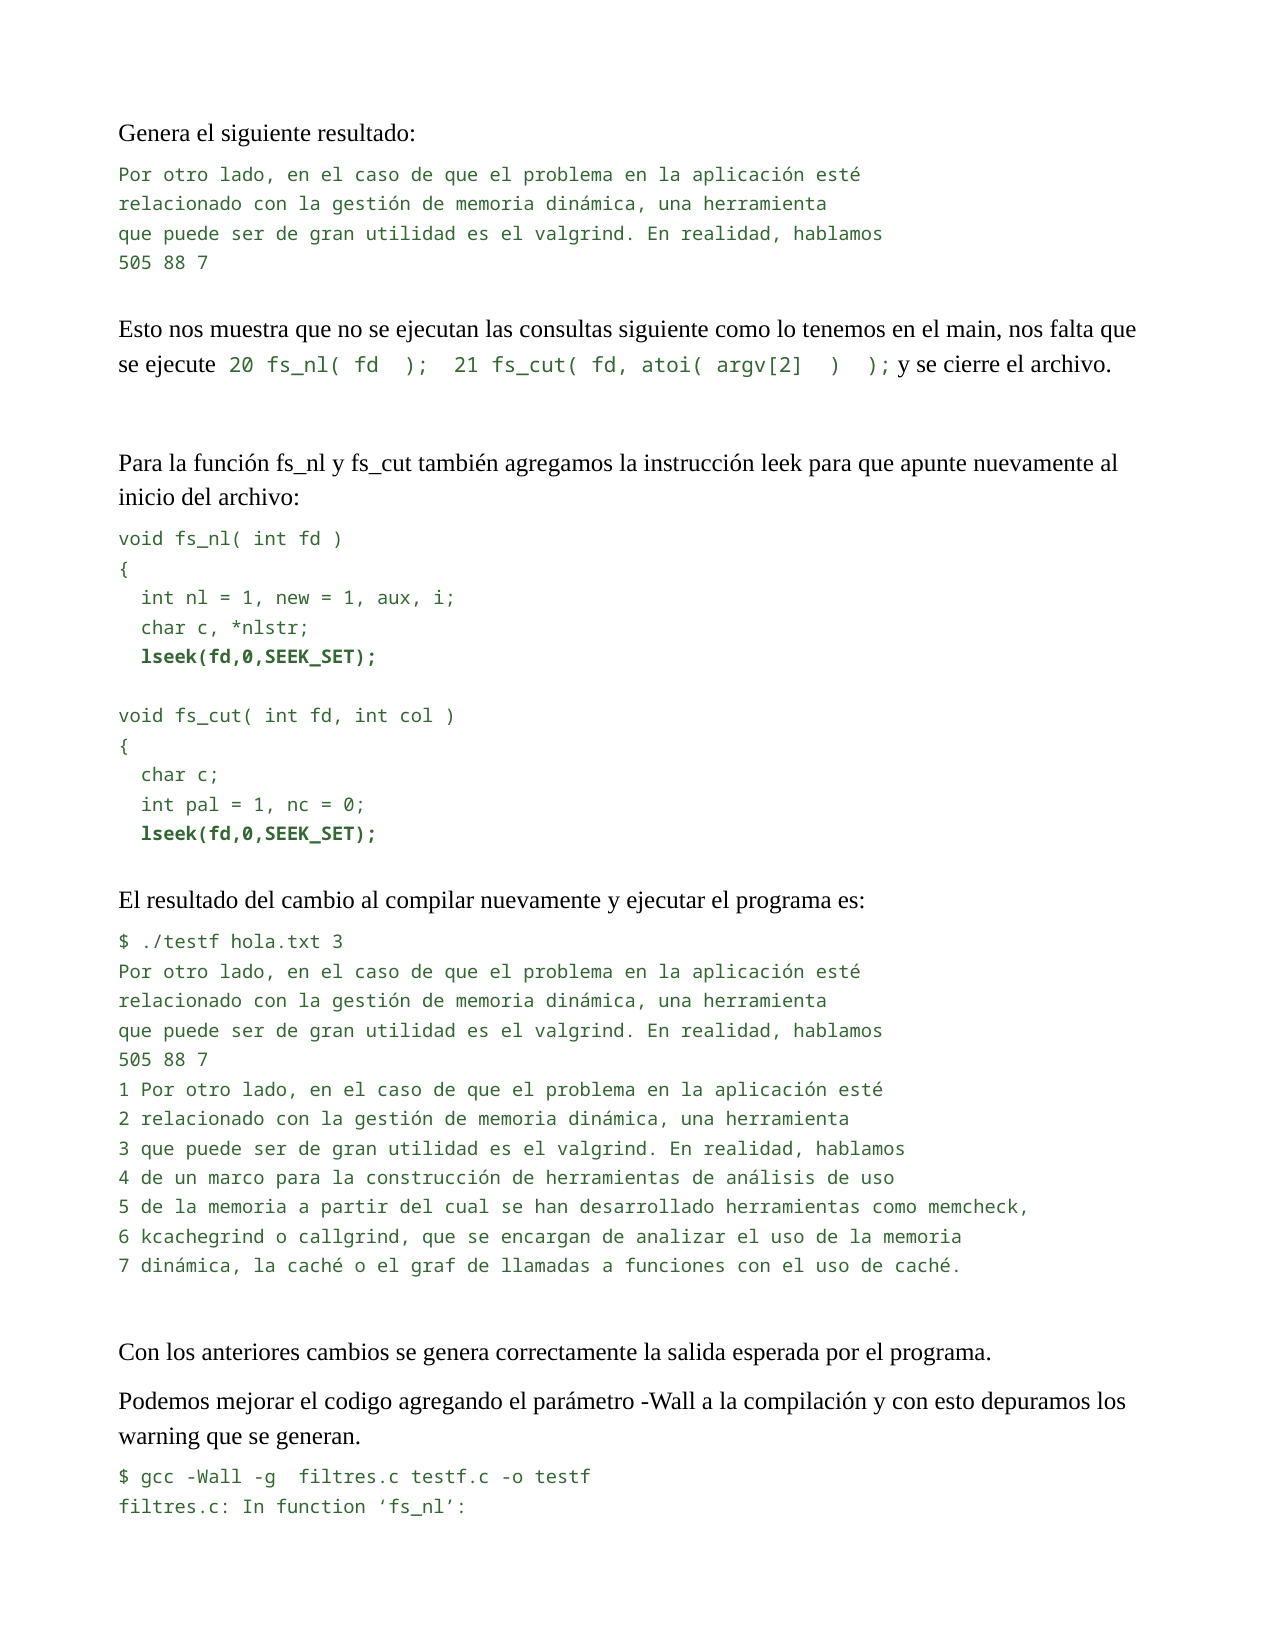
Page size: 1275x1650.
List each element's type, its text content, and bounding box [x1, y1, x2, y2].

text 6 kcachegrind o callgrind, que se encargan de analizar el uso de la memoria [118, 1229, 1157, 1247]
text void fs_nl( int fd ) [118, 532, 1157, 549]
text Por otro lado, en el caso de que el problema en la aplicación esté [118, 964, 1157, 982]
text Podemos mejorar el codigo agregando el parámetro -Wall a la compilación y con esto depuramos los warning que se generan. [118, 1386, 1157, 1449]
text 4 de un marco para la construcción de herramientas de análisis de uso [118, 1170, 1157, 1188]
text 1 Por otro lado, en el caso de que el problema en la aplicación esté [118, 1082, 1157, 1099]
text int nl = 1, new = 1, aux, i; [118, 591, 1157, 608]
text lseek(fd,0,SEEK_SET); [118, 649, 1157, 667]
text El resultado del cambio al compilar nuevamente y ejecutar el programa es: [118, 885, 1157, 914]
text char c, *nlstr; [118, 620, 1157, 638]
text 5 de la memoria a partir del cual se han desarrollado herramientas como memcheck, [118, 1200, 1157, 1217]
text 2 relacionado con la gestión de memoria dinámica, una herramienta [118, 1111, 1157, 1129]
text relacionado con la gestión de memoria dinámica, una herramienta [118, 197, 1157, 214]
text Por otro lado, en el caso de que el problema en la aplicación esté [118, 167, 1157, 185]
text void fs_cut( int fd, int col ) [118, 708, 1157, 726]
text $ gcc -Wall -g filtres.c testf.c -o testf [118, 1470, 1157, 1487]
text 505 88 7 [118, 1052, 1157, 1070]
text filtres.c: In function ‘fs_nl’: [118, 1499, 1157, 1517]
text que puede ser de gran utilidad es el valgrind. En realidad, hablamos [118, 226, 1157, 244]
text 3 que puede ser de gran utilidad es el valgrind. En realidad, hablamos [118, 1141, 1157, 1158]
text char c; [118, 767, 1157, 785]
text 505 88 7 [118, 256, 1157, 273]
text relacionado con la gestión de memoria dinámica, una herramienta [118, 993, 1157, 1011]
text lseek(fd,0,SEEK_SET); [118, 826, 1157, 844]
text int pal = 1, nc = 0; [118, 797, 1157, 814]
text Para la función fs_nl y fs_cut también agregamos la instrucción leek para que apunte nuevamente al inicio del archivo: [118, 448, 1157, 511]
text { [118, 561, 1157, 579]
text Esto nos muestra que no se ejecutan las consultas siguiente como lo tenemos en el main, nos falta que se ejecute 20 fs_nl( fd ); 21 fs_cut( fd, atoi( argv[2] ) ); y se cierre el archivo. [118, 314, 1157, 378]
text { [118, 738, 1157, 756]
text 7 dinámica, la caché o el graf de llamadas a funciones con el uso de caché. [118, 1259, 1157, 1276]
text Genera el siguiente resultado: [118, 118, 1157, 147]
text $ ./testf hola.txt 3 [118, 934, 1157, 952]
text que puede ser de gran utilidad es el valgrind. En realidad, hablamos [118, 1023, 1157, 1041]
text Con los anteriores cambios se genera correctamente la salida esperada por el programa. [118, 1337, 1157, 1366]
